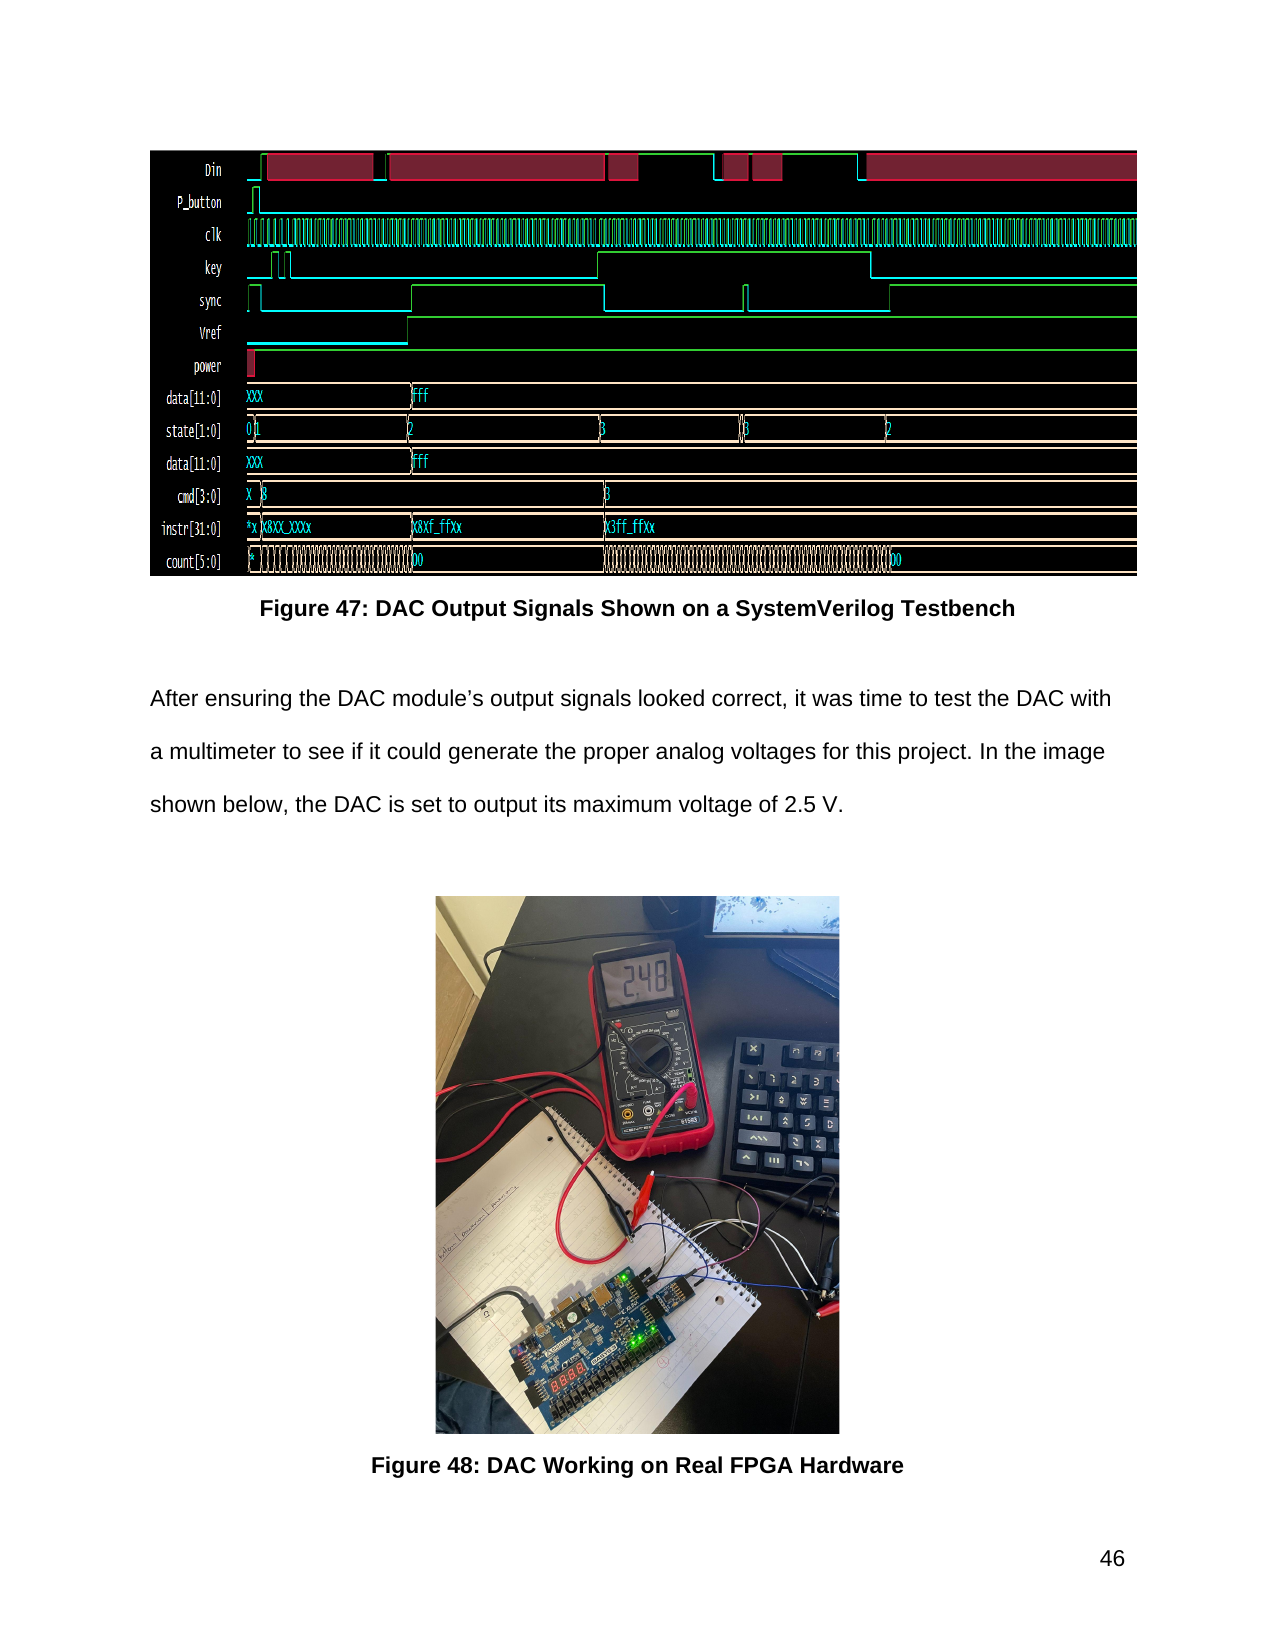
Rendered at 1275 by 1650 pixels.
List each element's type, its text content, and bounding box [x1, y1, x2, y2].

text Figure 47: DAC Output Signals Shown on a SystemVerilog Testbench [150, 594, 1125, 621]
text Figure 48: DAC Working on Real FPGA Hardware [150, 1452, 1125, 1479]
text After ensuring the DAC module’s output signals looked correct, it was time to test the DAC with a multimeter to see if it could generate the proper analog voltages for this project. In the image shown below, the DAC is set to output its maximum voltage of 2.5 V. [150, 685, 1125, 817]
picture [150, 150, 586, 576]
picture [435, 896, 840, 1434]
